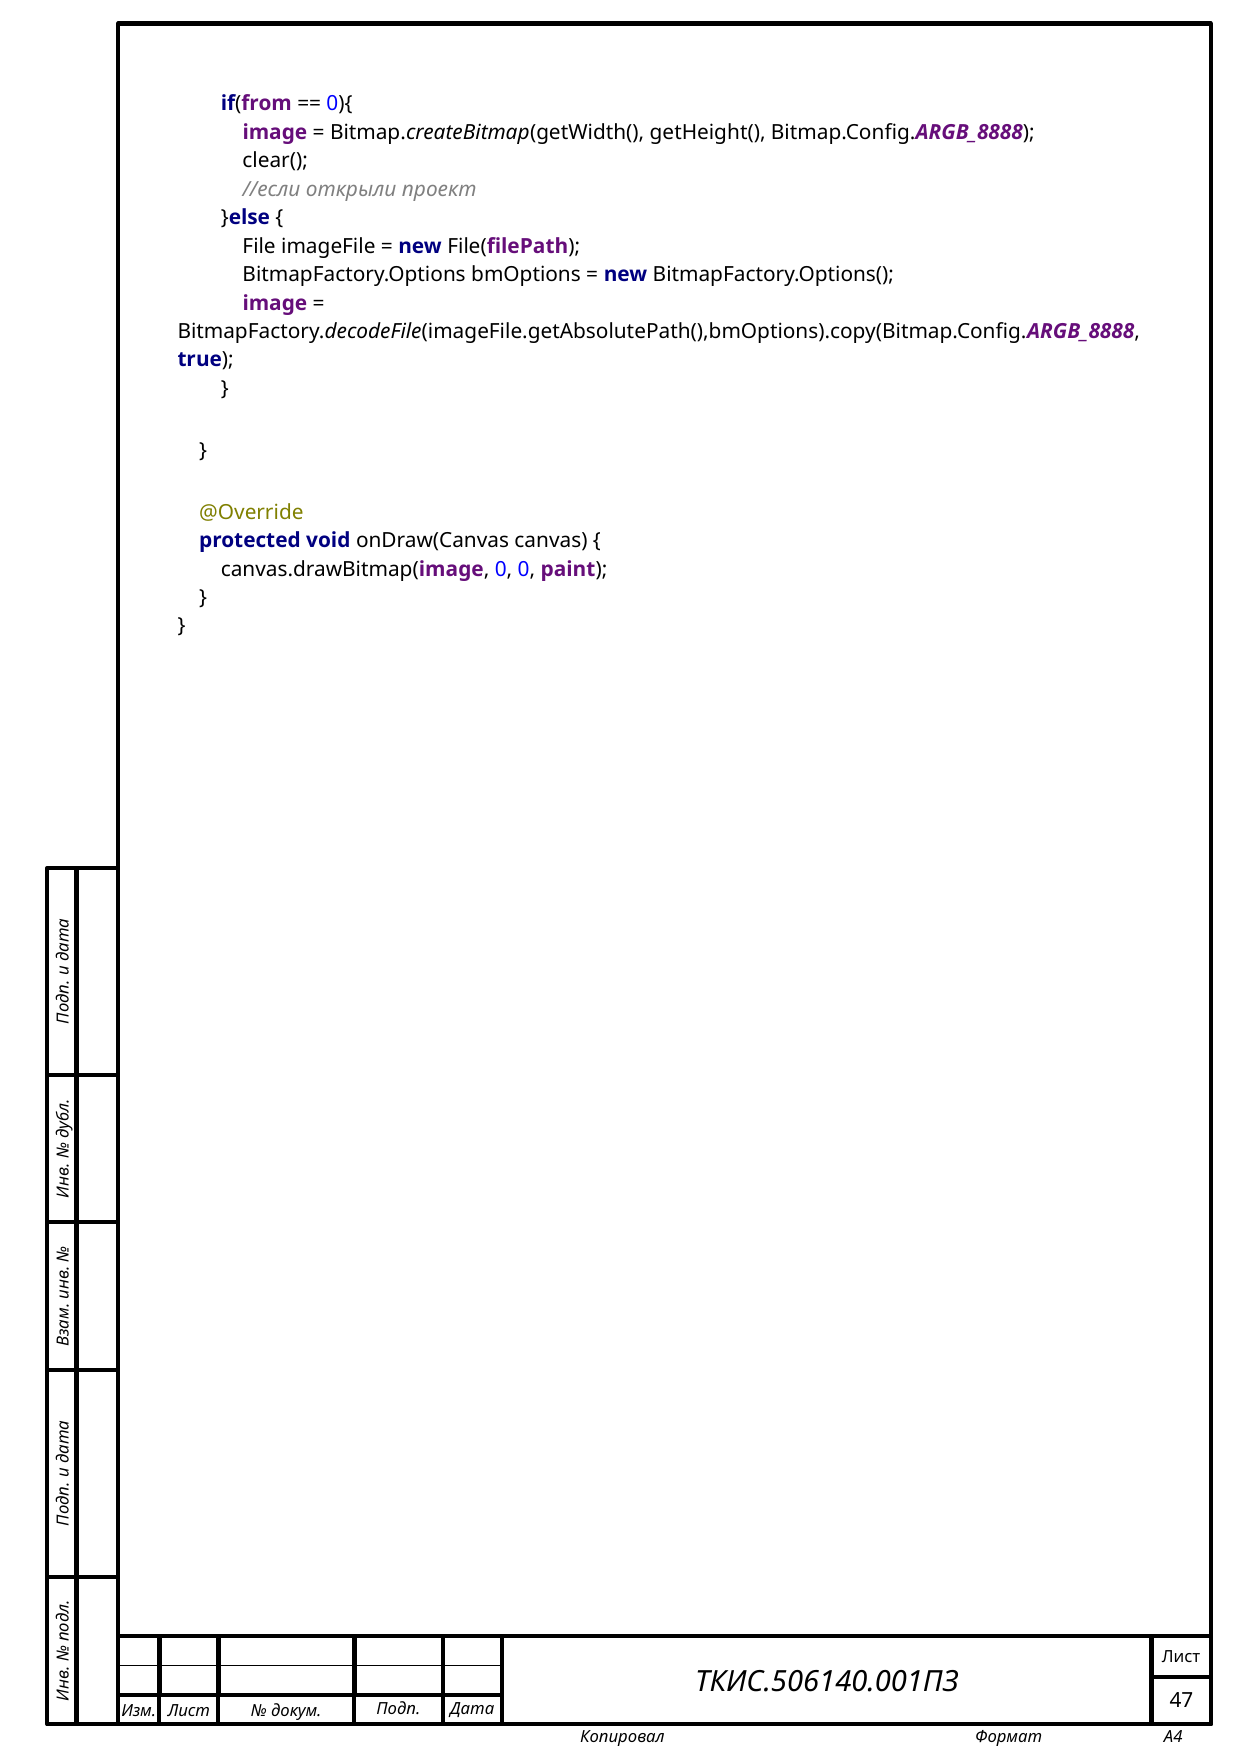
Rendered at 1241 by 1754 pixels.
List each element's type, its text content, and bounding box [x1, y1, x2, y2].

table_header public class CanvasView extends View { private Bitmap image; private Paint paint; private int from; private String filePath; public CanvasView(Context context) { super(context); paint = new Paint(); } //очистка холста public void clear() { Canvas canvas = new Canvas(image); canvas.drawColor(Color.WHITE); } //получение изображения public Bitmap getBitmap() { return image; } //получение холста public Canvas getCanvas() { return new Canvas(image); } //откуда был открыт редактор public void setFrom(int from){ this.from = from; } //установка пути открытого файла public void setImageFile(String pathFile){ filePath = pathFile; } @Override protected void onLayout(boolean changed, int left, int top, int right, int bottom) { super.onLayout(changed, left, top, right, bottom); //если новый проект if(from == 0){ image = Bitmap.createBitmap(getWidth(), getHeight(), Bitmap.Config.ARGB_8888); clear(); //если открыли проект }else { File imageFile = new File(filePath); BitmapFactory.Options bmOptions = new BitmapFactory.Options(); image = BitmapFactory.decodeFile(imageFile.getAbsolutePath(),bmOptions).copy(Bitmap.Config.ARGB_8888, true); } } @Override protected void onDraw(Canvas canvas) { canvas.drawBitmap(image, 0, 0, paint); } } [177, 639, 1152, 673]
